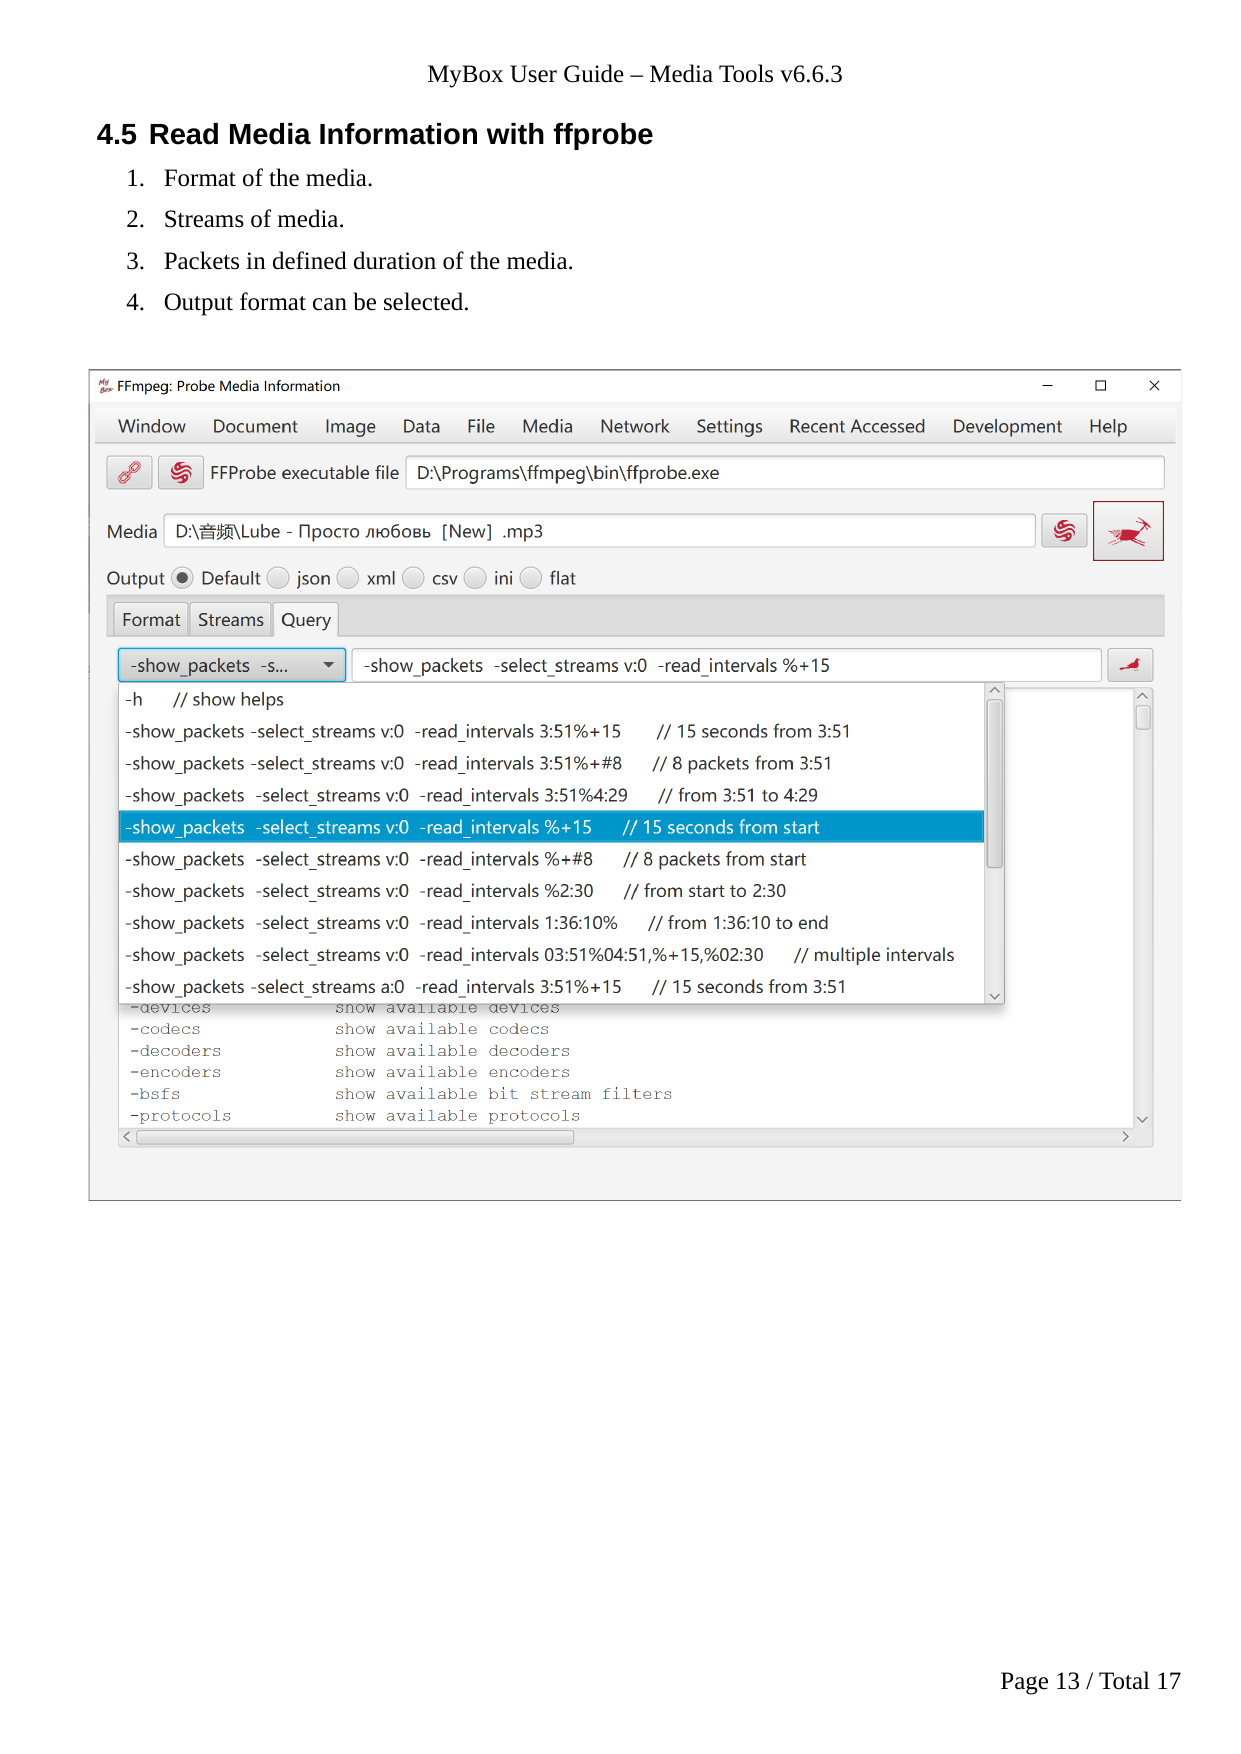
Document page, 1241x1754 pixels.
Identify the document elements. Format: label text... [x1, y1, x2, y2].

subtitle Read Media Information with ffprobe [88, 117, 1181, 151]
list Packets in defined duration of the media. [126, 246, 1181, 274]
list Output format can be selected. [126, 287, 1181, 316]
list Format of the media. [126, 163, 1181, 192]
list Streams of media. [126, 204, 1181, 233]
picture [88, 369, 1182, 1201]
